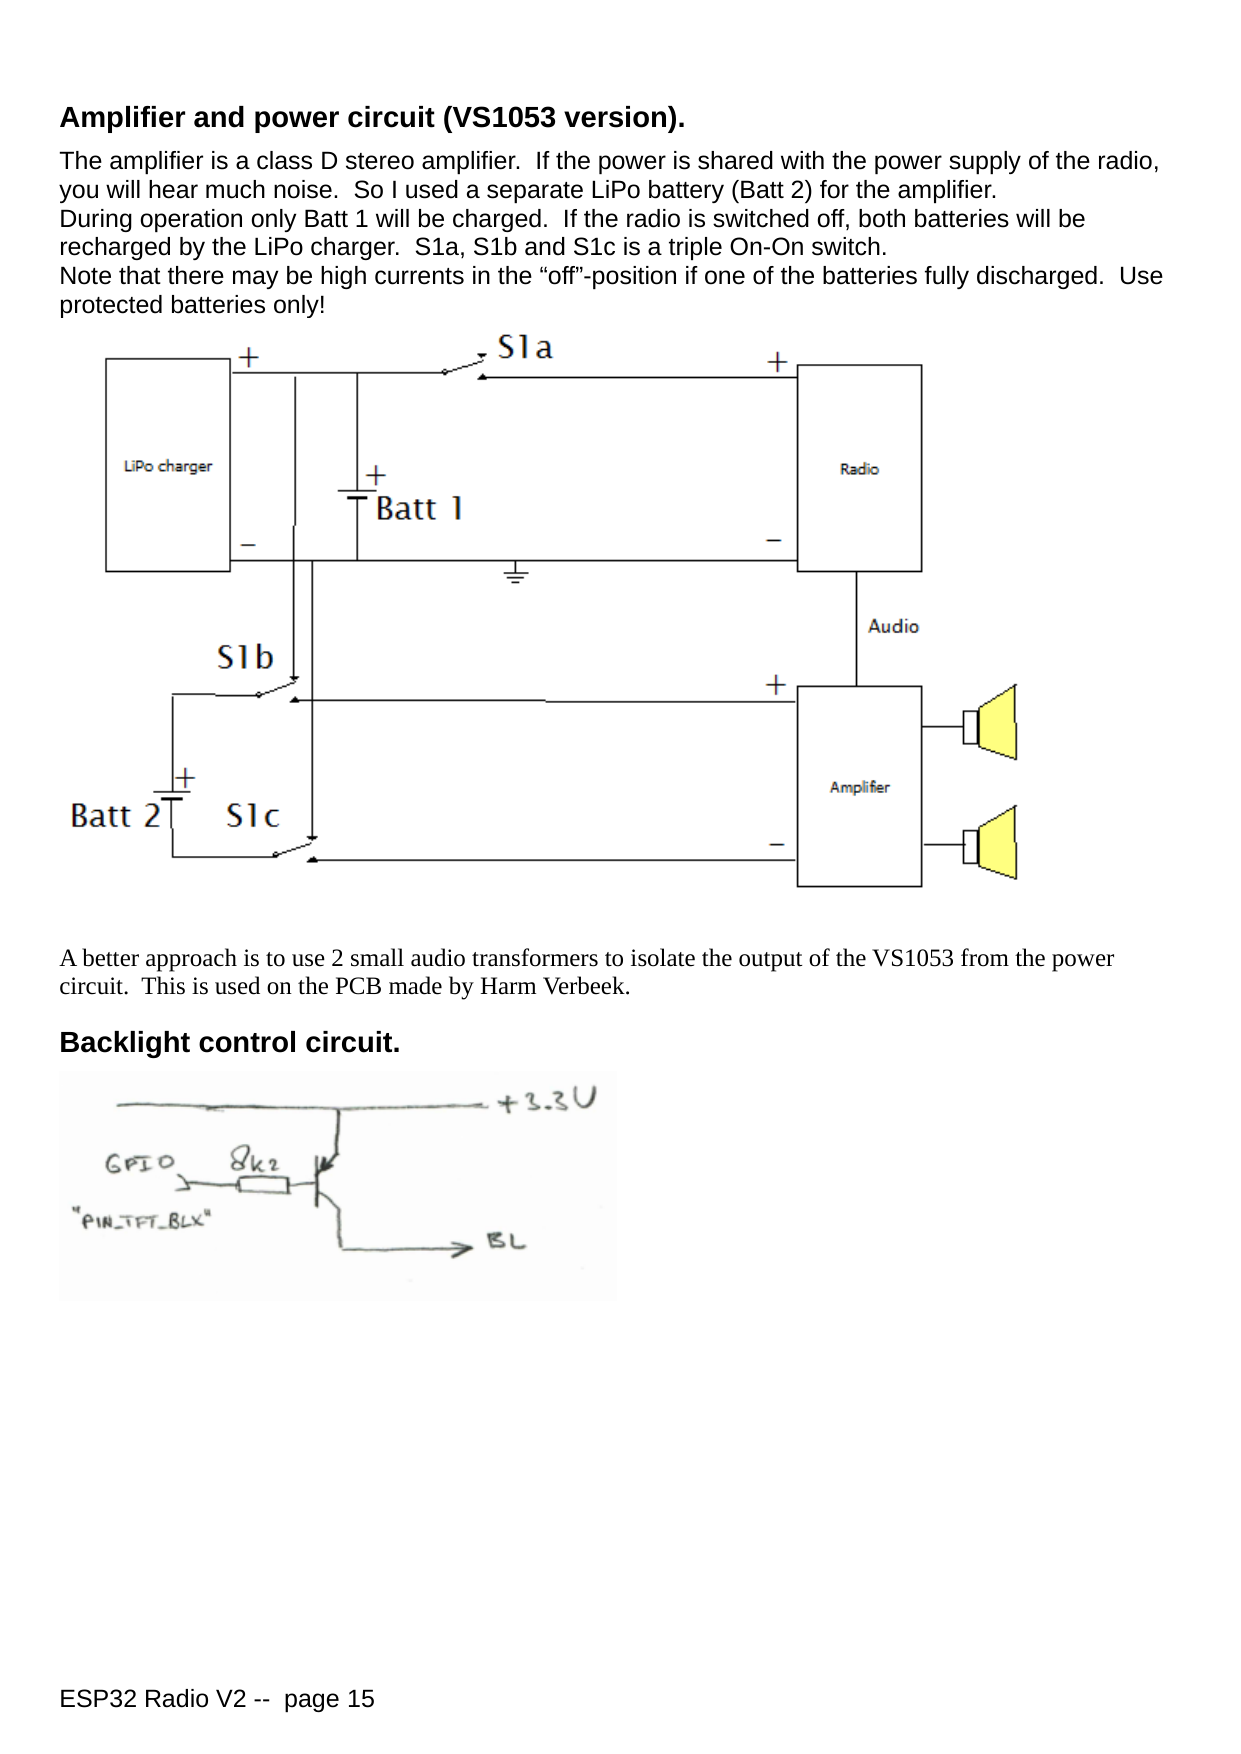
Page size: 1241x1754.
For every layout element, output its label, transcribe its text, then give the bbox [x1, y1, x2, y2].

subtitle Amplifier and power circuit (VS1053 version). [59, 100, 1181, 133]
text A better approach is to use 2 small audio transformers to isolate the output of the VS1053 from the power circuit. This is used on the PCB made by Harm Verbeek. [59, 943, 1181, 1000]
subtitle Backlight control circuit. [59, 1025, 1181, 1059]
text The amplifier is a class D stereo amplifier. If the power is shared with the power supply of the radio, you will hear much noise. So I used a separate LiPo battery (Batt 2) for the amplifier. [59, 146, 1181, 203]
text During operation only Batt 1 will be charged. If the radio is switched off, both batteries will be recharged by the LiPo charger. S1a, S1b and S1c is a triple On-On switch. [59, 203, 1181, 261]
text Note that there may be high currents in the “off”-position if one of the batteries fully discharged. Use protected batteries only! [59, 261, 1181, 318]
